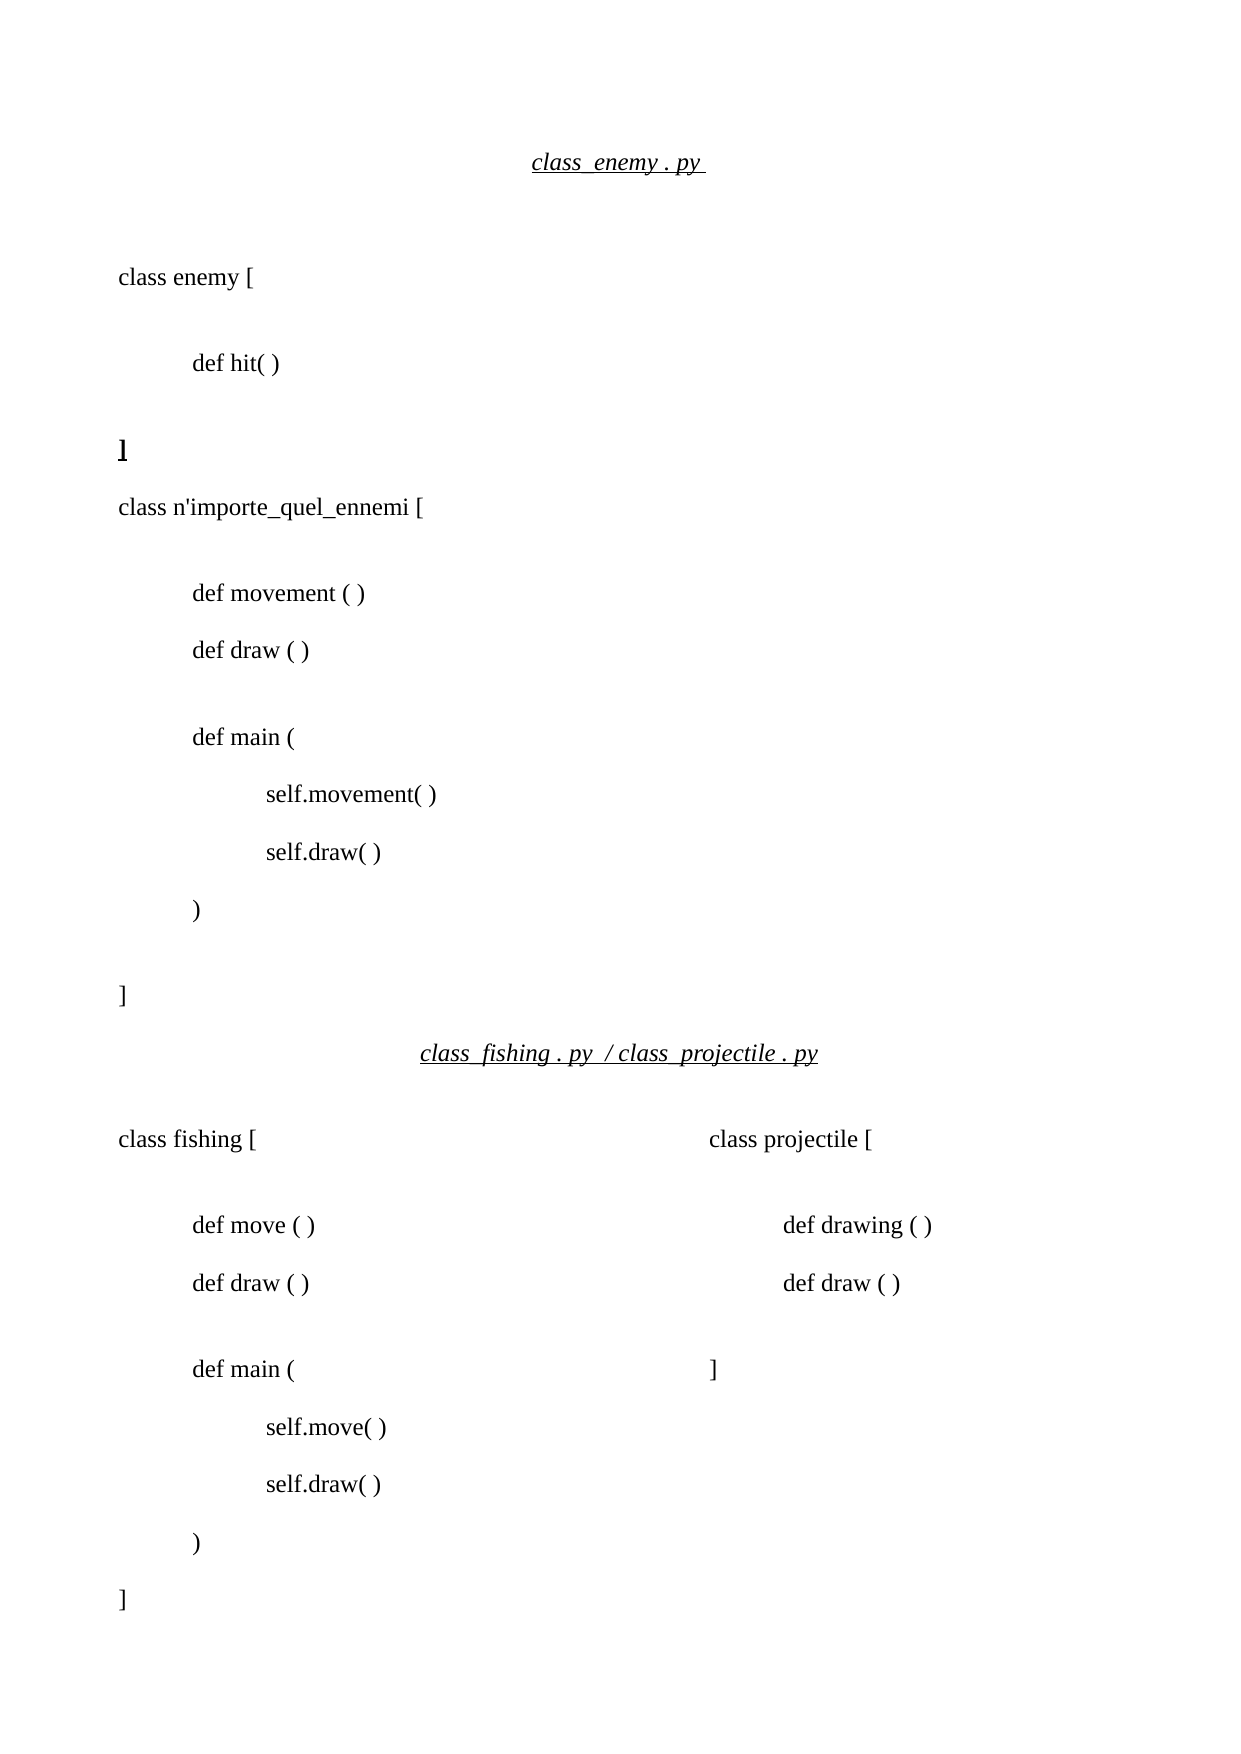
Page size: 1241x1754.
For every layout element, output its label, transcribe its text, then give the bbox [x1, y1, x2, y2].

text def movement ( ) [118, 578, 1122, 607]
text ] [118, 434, 1122, 463]
text self.movement( ) [118, 779, 1122, 808]
text def hit( ) [118, 348, 1122, 377]
text self.draw( ) [118, 1469, 1122, 1498]
text ] [118, 981, 1122, 1009]
text class n'importe_quel_ennemi [ [118, 492, 1122, 521]
text self.move( ) [118, 1412, 1122, 1441]
text def draw ( ) [118, 636, 1122, 664]
text def main ( ] [118, 1354, 1122, 1383]
text ) [118, 894, 1122, 923]
text self.draw( ) [118, 837, 1122, 866]
text def main ( [118, 722, 1122, 751]
text ) [118, 1527, 1122, 1556]
text ] [118, 1584, 1122, 1613]
text class_fishing . py / class_projectile . py [118, 1038, 1122, 1067]
text class_enemy . py [118, 147, 1122, 176]
text class fishing [ class projectile [ [118, 1124, 1122, 1153]
text def draw ( ) def draw ( ) [118, 1268, 1122, 1297]
text def move ( ) def drawing ( ) [118, 1211, 1122, 1239]
text class enemy [ [118, 262, 1122, 291]
